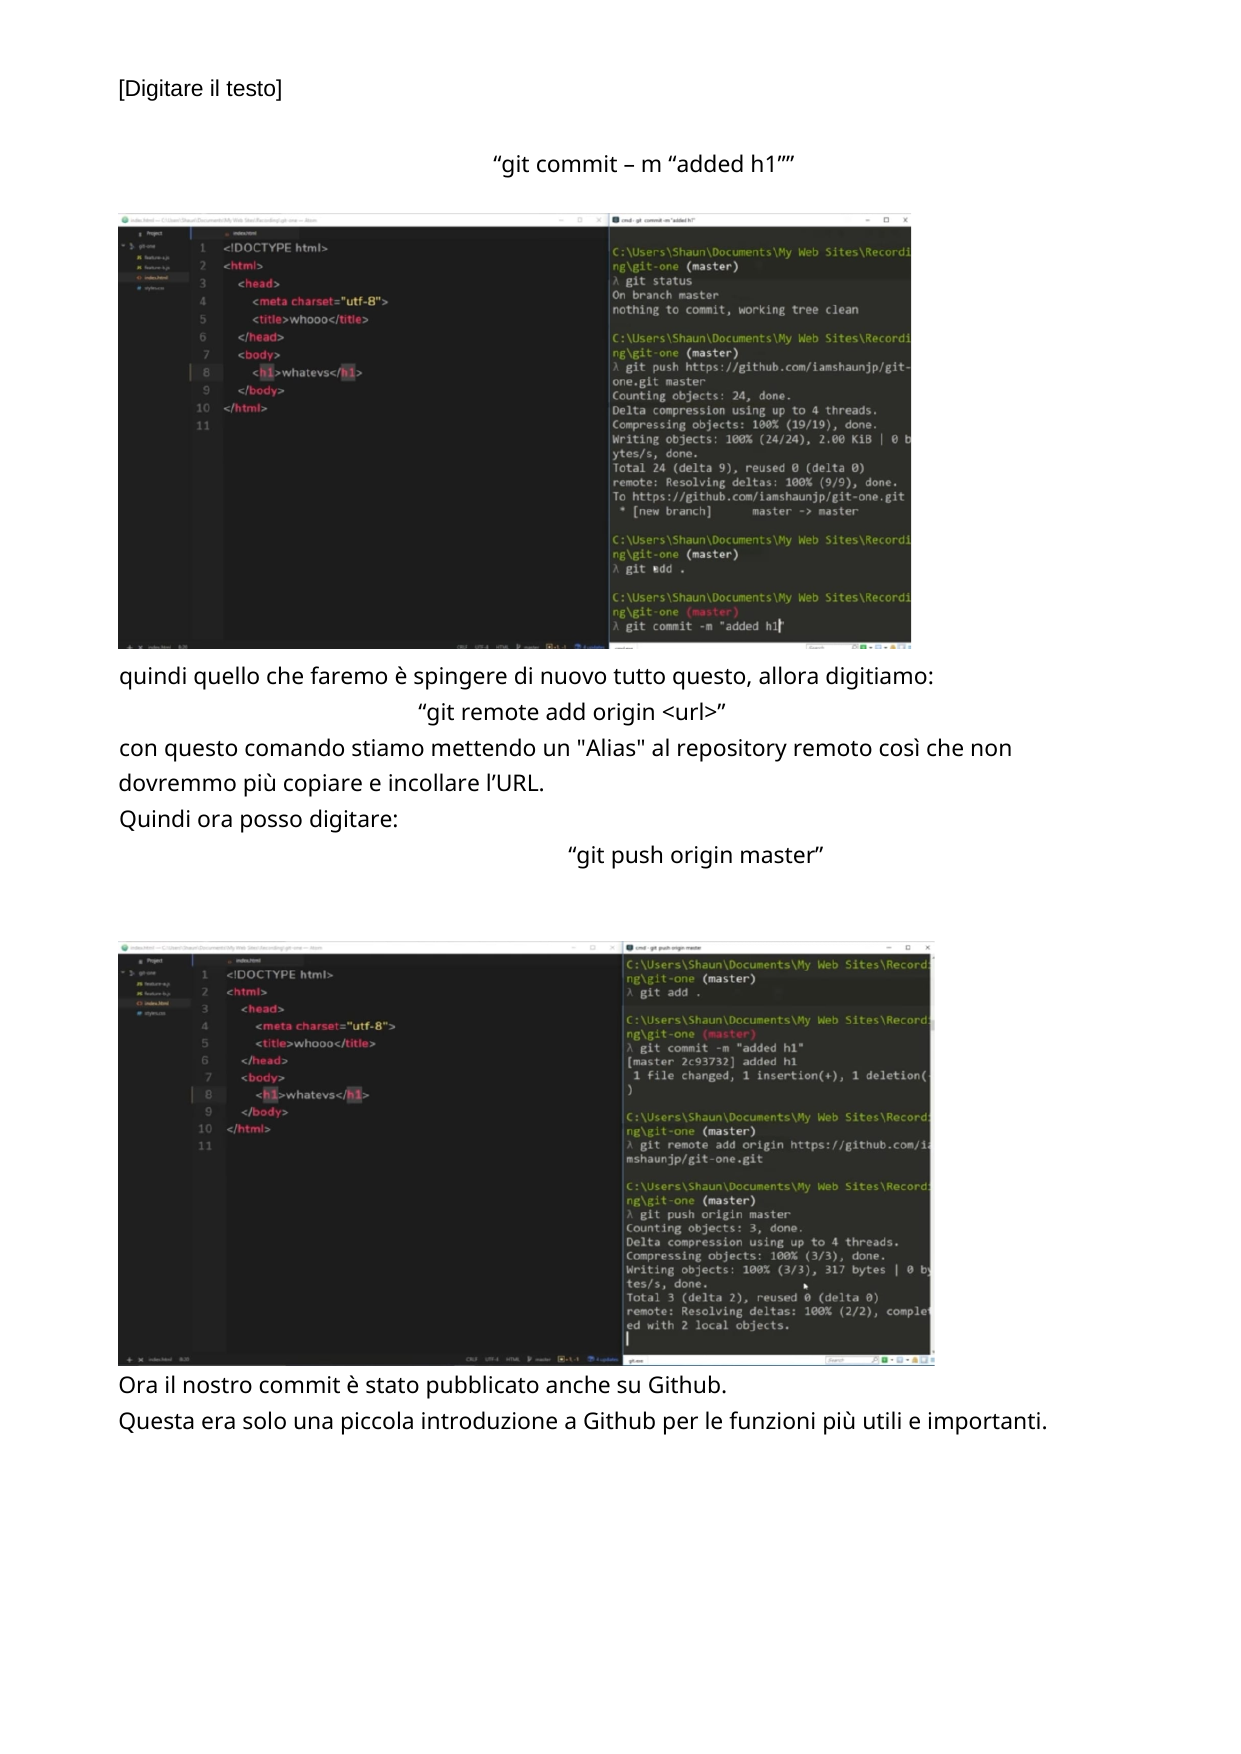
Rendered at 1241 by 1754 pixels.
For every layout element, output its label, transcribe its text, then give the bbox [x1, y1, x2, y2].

text Questa era solo una piccola introduzione a Github per le funzioni più utili e importanti. [118, 1405, 1124, 1436]
text “git push origin master” [118, 839, 1124, 871]
text Quindi ora posso digitare: [118, 803, 1124, 834]
text “git commit – m “added h1”” [118, 148, 1124, 179]
text “git remote add origin <url>” [118, 696, 1124, 727]
picture [118, 213, 912, 649]
picture [118, 941, 935, 1366]
text con questo comando stiamo mettendo un "Alias" al repository remoto così che non dovremmo più copiare e incollare l’URL. [118, 731, 1124, 799]
text Ora il nostro commit è stato pubblicato anche su Github. [118, 1369, 1124, 1400]
text quindi quello che faremo è spingere di nuovo tutto questo, allora digitiamo: [118, 659, 1124, 691]
